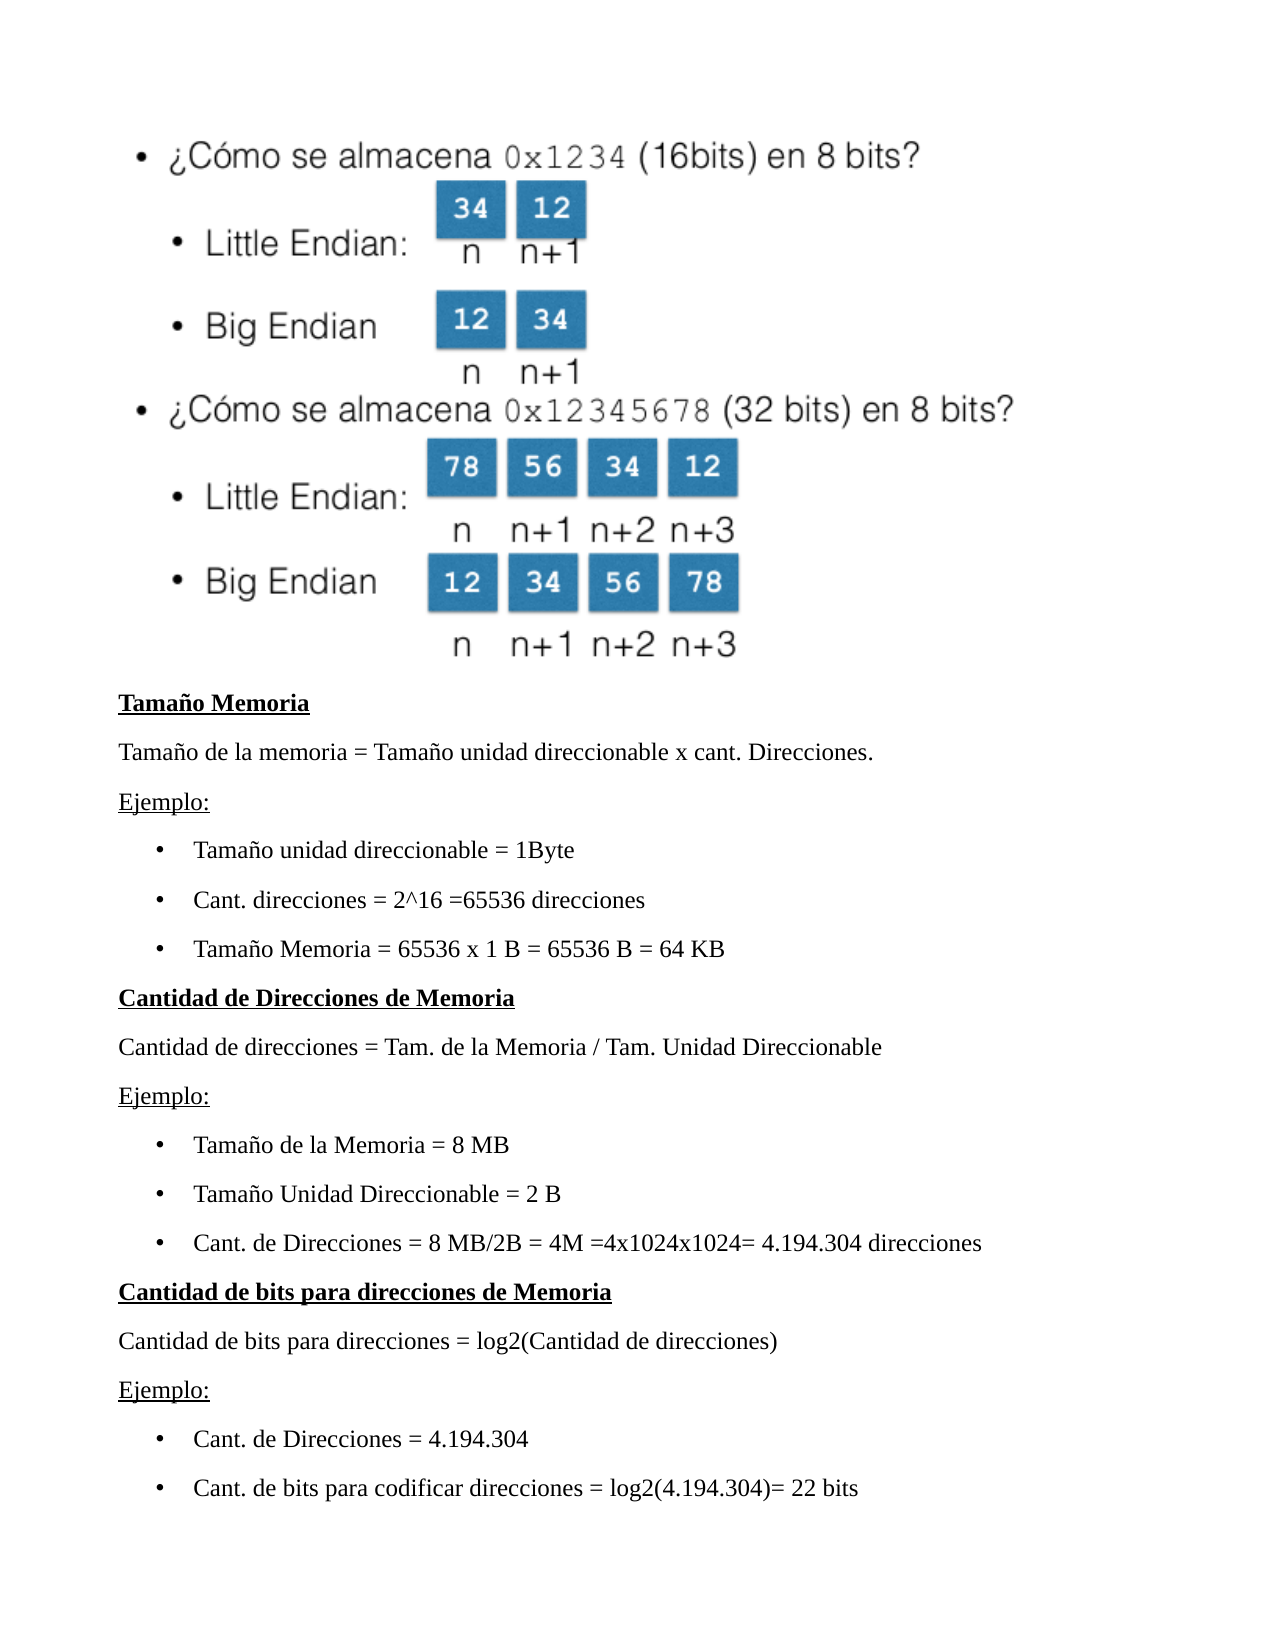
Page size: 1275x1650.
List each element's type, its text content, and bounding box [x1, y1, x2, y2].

text Cantidad de Direcciones de Memoria [118, 983, 1157, 1012]
text Cantidad de bits para direcciones de Memoria [118, 1277, 1157, 1306]
text Cantidad de direcciones = Tam. de la Memoria / Tam. Unidad Direccionable [118, 1032, 1157, 1061]
list Cant. de bits para codificar direcciones = log2(4.194.304)= 22 bits [156, 1473, 1157, 1502]
text Cantidad de bits para direcciones = log2(Cantidad de direcciones) [118, 1326, 1157, 1355]
text Tamaño Memoria [118, 688, 1157, 717]
list Tamaño unidad direccionable = 1Byte [156, 836, 1157, 864]
list Tamaño de la Memoria = 8 MB [156, 1130, 1157, 1159]
text Ejemplo: [118, 1375, 1157, 1404]
list Tamaño Memoria = 65536 x 1 B = 65536 B = 64 KB [156, 934, 1157, 962]
text Ejemplo: [118, 787, 1157, 815]
text Ejemplo: [118, 1081, 1157, 1110]
list Cant. de Direcciones = 4.194.304 [156, 1424, 1157, 1453]
list Cant. de Direcciones = 8 MB/2B = 4M =4x1024x1024= 4.194.304 direcciones [156, 1228, 1157, 1257]
list Cant. direcciones = 2^16 =65536 direcciones [156, 885, 1157, 913]
picture [118, 118, 1053, 669]
text Tamaño de la memoria = Tamaño unidad direccionable x cant. Direcciones. [118, 737, 1157, 766]
list Tamaño Unidad Direccionable = 2 B [156, 1179, 1157, 1208]
